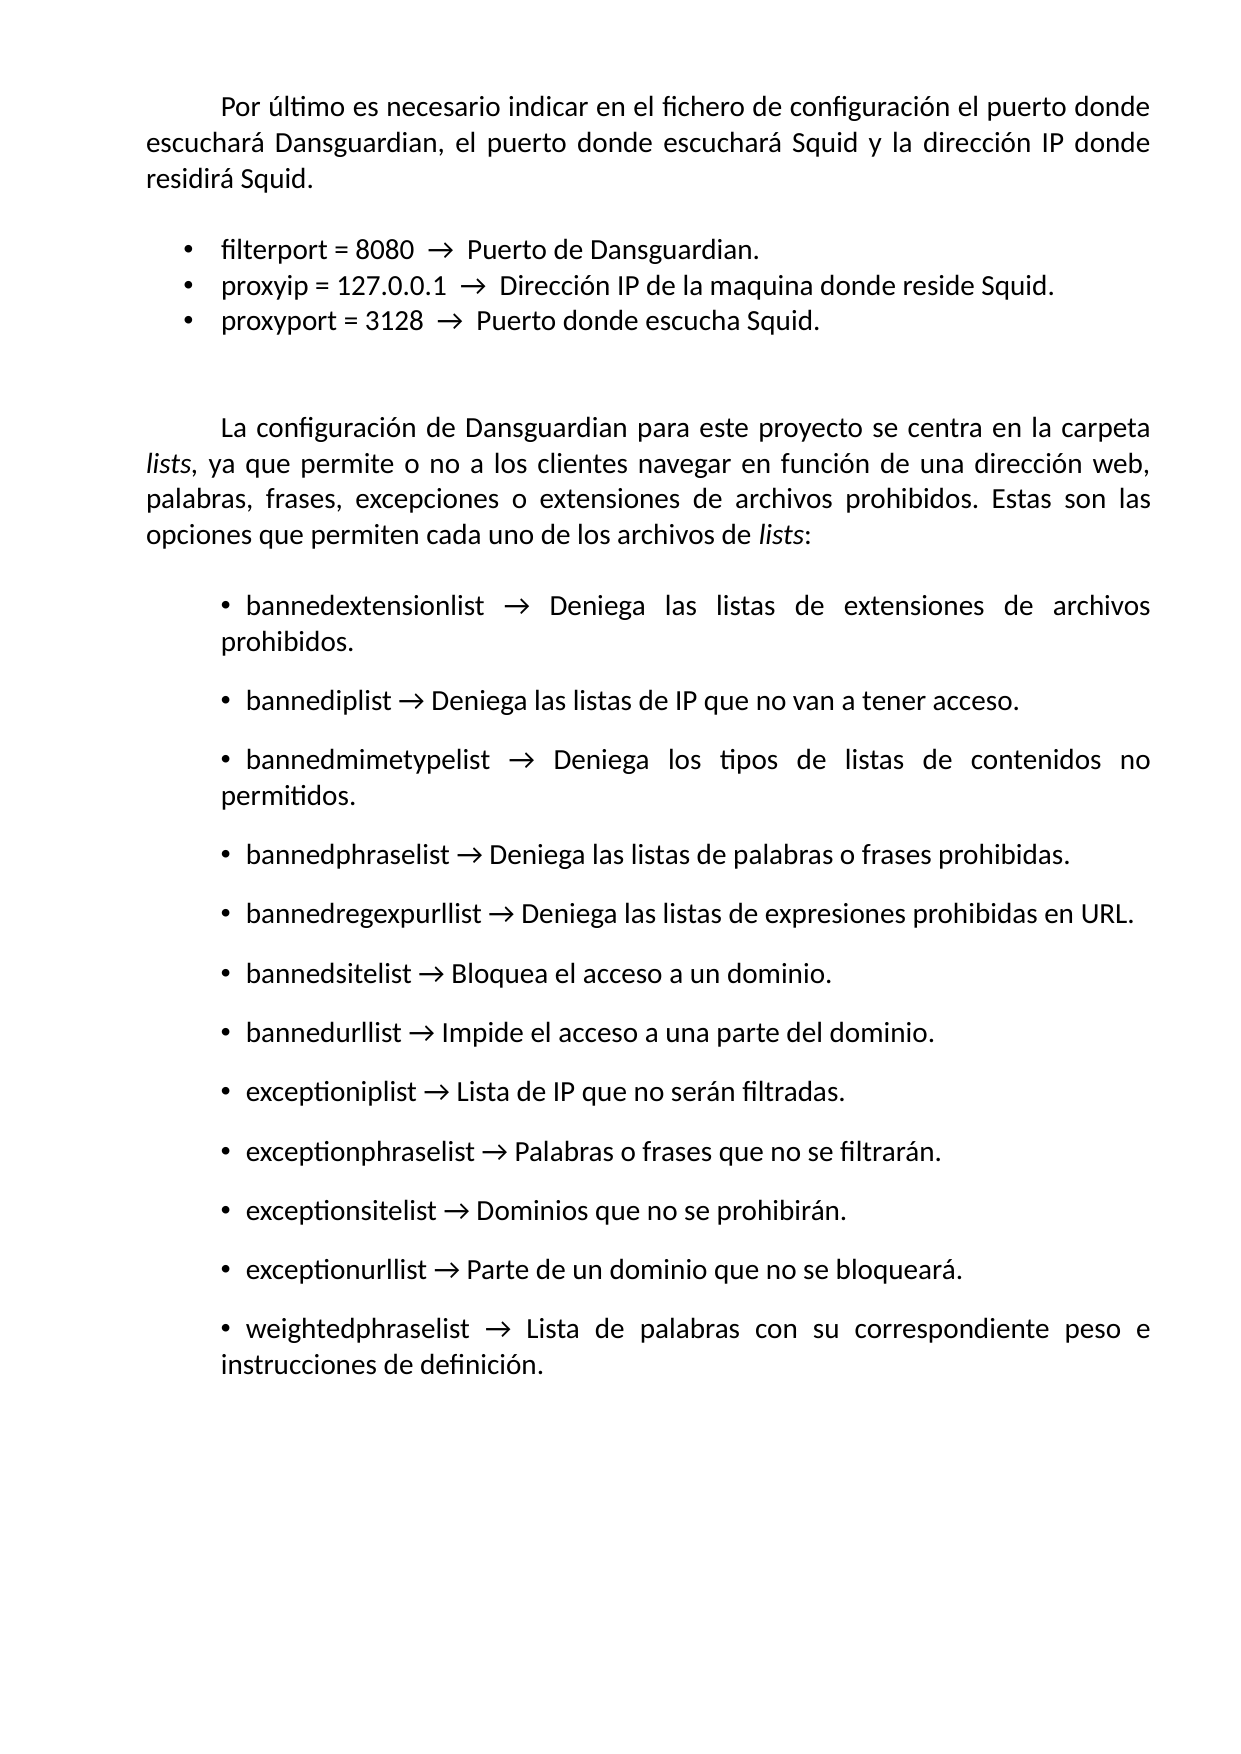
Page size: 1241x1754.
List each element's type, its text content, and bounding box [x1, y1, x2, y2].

list exceptionurllist → Parte de un dominio que no se bloqueará. [221, 1251, 1152, 1287]
list exceptionsitelist → Dominios que no se prohibirán. [221, 1192, 1152, 1228]
list proxyip = 127.0.0.1 → Dirección IP de la maquina donde reside Squid. [183, 267, 1152, 302]
list proxyport = 3128 → Puerto donde escucha Squid. [183, 302, 1152, 338]
list bannedmimetypelist → Deniega los tipos de listas de contenidos no permitidos. [221, 741, 1152, 813]
list bannedurllist → Impide el acceso a una parte del dominio. [221, 1014, 1152, 1050]
list bannedregexpurllist → Deniega las listas de expresiones prohibidas en URL. [221, 896, 1152, 931]
list weightedphraselist → Lista de palabras con su correspondiente peso e instrucciones de definición. [221, 1311, 1152, 1382]
text Por último es necesario indicar en el fichero de configuración el puerto donde escuchará Dansguardian, el puerto donde escuchará Squid y la dirección IP donde residirá Squid. [146, 88, 1152, 195]
list filterport = 8080 → Puerto de Dansguardian. [183, 231, 1152, 267]
list bannedphraselist → Deniega las listas de palabras o frases prohibidas. [221, 836, 1152, 872]
list bannedextensionlist → Deniega las listas de extensiones de archivos prohibidos. [221, 587, 1152, 658]
list exceptionphraselist → Palabras o frases que no se filtrarán. [221, 1133, 1152, 1168]
list bannediplist → Deniega las listas de IP que no van a tener acceso. [221, 682, 1152, 718]
text La configuración de Dansguardian para este proyecto se centra en la carpeta lists, ya que permite o no a los clientes navegar en función de una dirección web, palabras, frases, excepciones o extensiones de archivos prohibidos. Estas son las opciones que permiten cada uno de los archivos de lists: [146, 409, 1152, 552]
list bannedsitelist → Bloquea el acceso a un dominio. [221, 955, 1152, 991]
list exceptioniplist → Lista de IP que no serán filtradas. [221, 1073, 1152, 1109]
